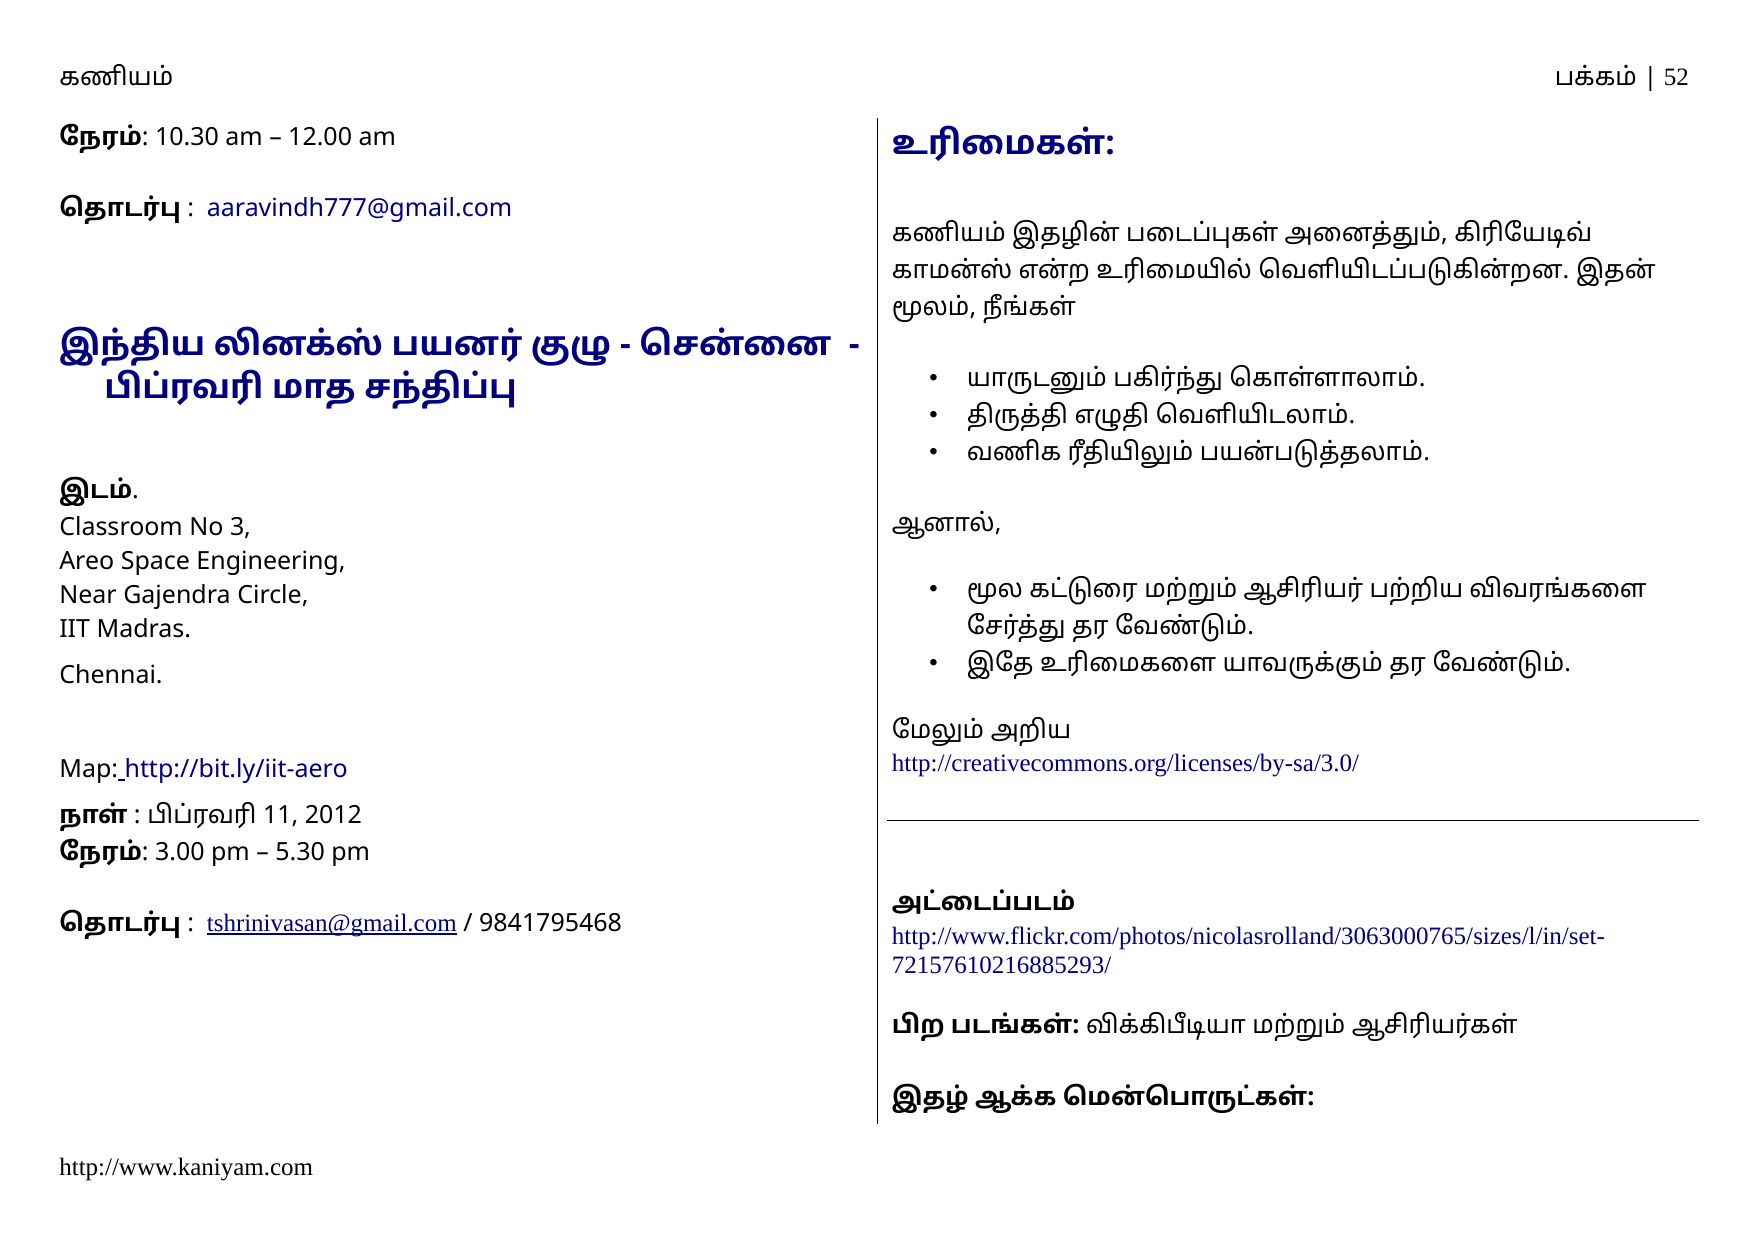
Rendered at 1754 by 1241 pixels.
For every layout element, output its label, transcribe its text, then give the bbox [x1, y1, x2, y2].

list திருத்தி எழுதி வெளியிடலாம். [929, 396, 1695, 433]
subtitle இந்திய லினக்ஸ் பயனர் குழு - சென்னை - பிப்ரவரி மாத சந்திப்பு [59, 320, 862, 412]
text அட்டைப்படம் [892, 888, 1695, 921]
list மூல கட்டுரை மற்றும் ஆசிரியர் பற்றிய விவரங்களை சேர்த்து தர வேண்டும். [929, 575, 1695, 645]
list வணிக ரீதியிலும் பயன்படுத்தலாம். [929, 433, 1695, 470]
text தொடர்பு : aaravindh777@gmail.com [59, 189, 862, 227]
text http://www.flickr.com/photos/nicolasrolland/3063000765/sizes/l/in/set-72157610216885293/ [892, 921, 1695, 978]
text நாள் : பிப்ரவரி 11, 2012 [59, 797, 862, 834]
text http://creativecommons.org/licenses/by-sa/3.0/ [892, 748, 1695, 777]
subtitle உரிமைகள்: [892, 118, 1695, 168]
list யாருடனும் பகிர்ந்து கொள்ளாலாம். [929, 359, 1695, 396]
text நேரம்: 3.00 pm – 5.30 pm [59, 834, 862, 871]
text ஆனால், [892, 504, 1695, 541]
text பிற படங்கள்: விக்கிபீடியா மற்றும் ஆசிரியர்கள் [892, 1007, 1695, 1044]
list இதே உரிமைகளை யாவருக்கும் தர வேண்டும். [929, 645, 1695, 682]
text நேரம்: 10.30 am – 12.00 am [59, 118, 862, 156]
text இடம். Classroom No 3, Areo Space Engineering, Near Gajendra Circle, IIT Madras. [59, 471, 862, 644]
text Map: http://bit.ly/iit-aero [59, 750, 862, 784]
text மேலும் அறிய [892, 716, 1695, 748]
text Chennai. [59, 657, 862, 691]
text இதழ் ஆக்க மென்பொருட்கள்: [892, 1078, 1695, 1115]
text கணியம் இதழின் படைப்புகள் அனைத்தும், கிரியேடிவ் காமன்ஸ் என்ற உரிமையில் வெளியிடப்படுகின்றன. இதன் மூலம், நீங்கள் [892, 214, 1695, 325]
text தொடர்பு : tshrinivasan@gmail.com / 9841795468 [59, 905, 862, 942]
